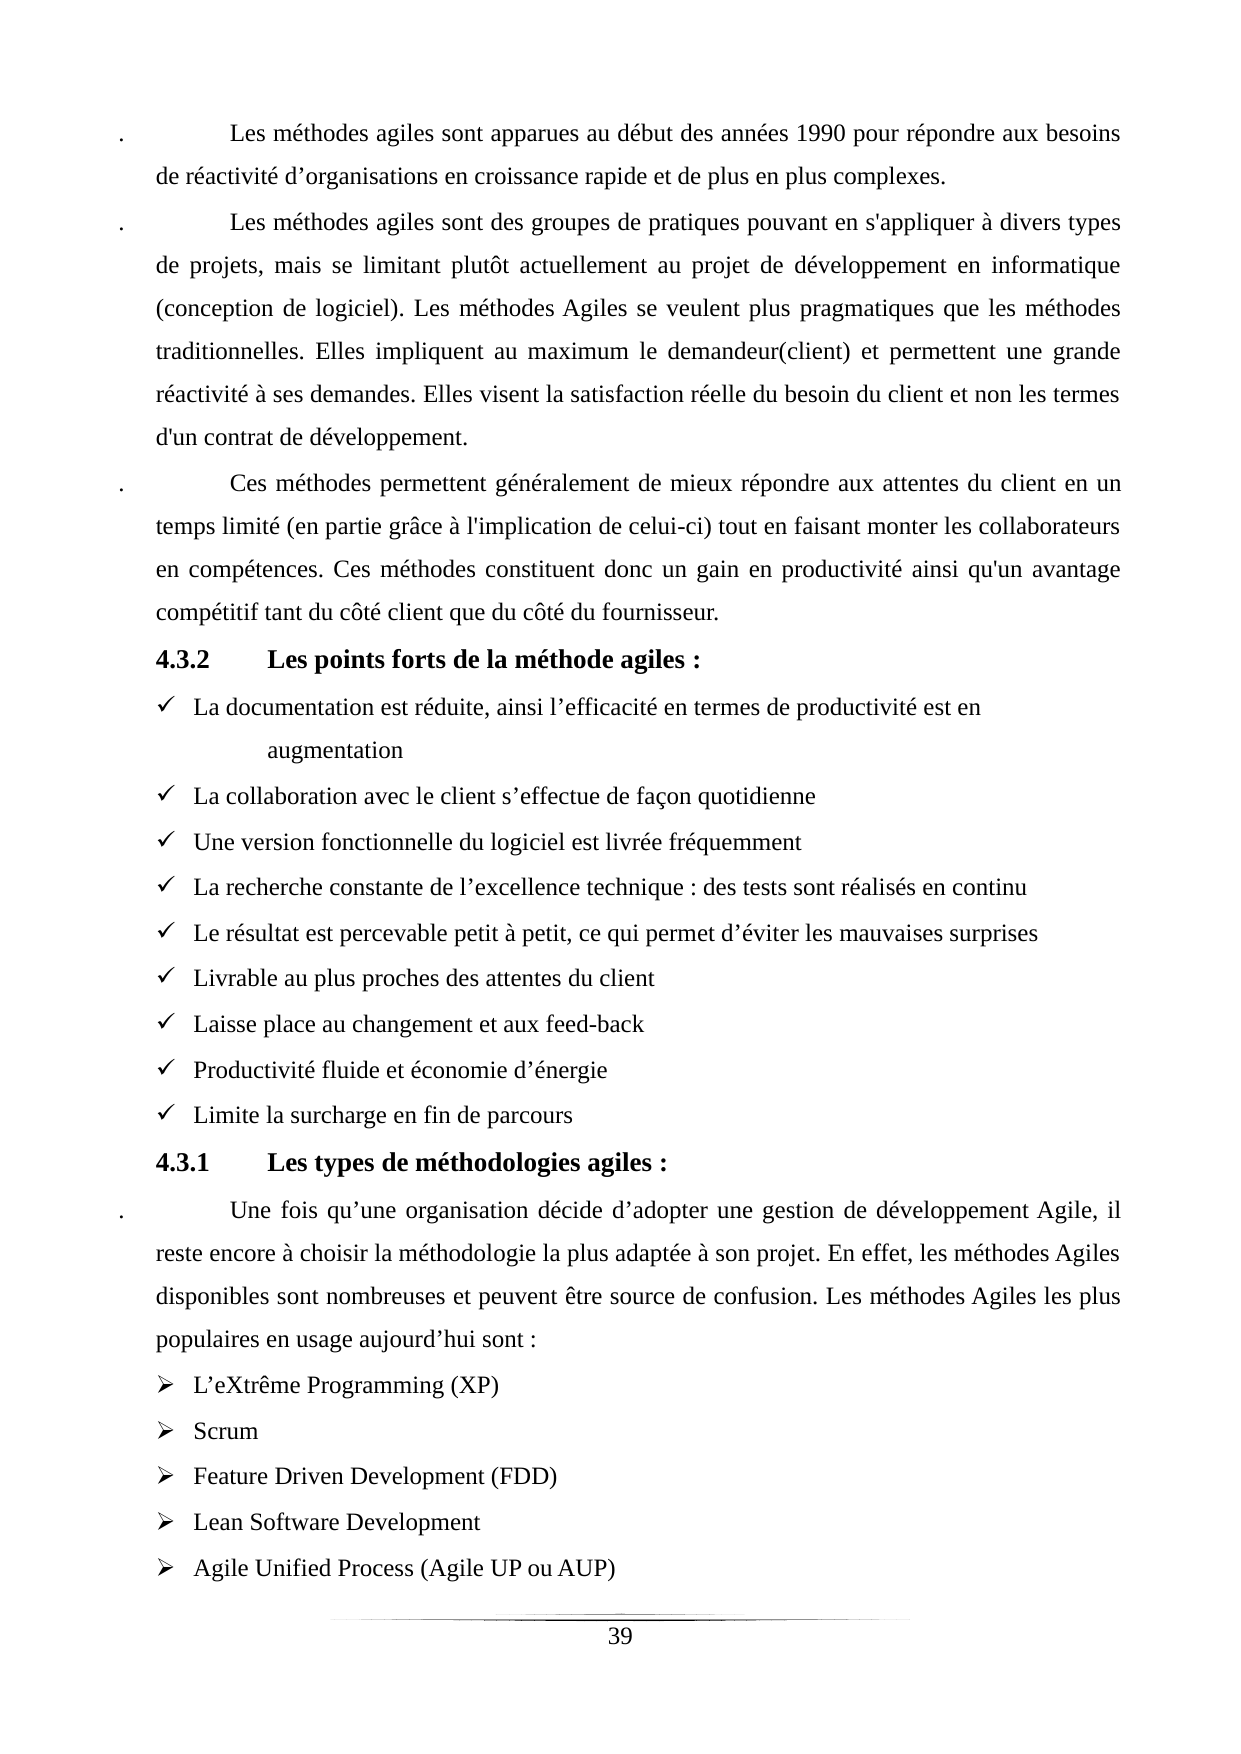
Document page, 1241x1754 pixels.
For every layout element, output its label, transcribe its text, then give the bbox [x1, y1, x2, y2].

list Productivité fluide et économie d’énergie [156, 1055, 1122, 1083]
list Agile Unified Process (Agile UP ou AUP) [156, 1553, 1122, 1581]
list Le résultat est percevable petit à petit, ce qui permet d’éviter les mauvaises surprises [156, 918, 1122, 947]
subtitle Ces méthodes permettent généralement de mieux répondre aux attentes du client en un temps limité (en partie grâce à l'implication de celui-ci) tout en faisant monter les collaborateurs en compétences. Ces méthodes constituent donc un gain en productivité ainsi qu'un avantage compétitif tant du côté client que du côté du fournisseur. [118, 468, 1122, 626]
list Limite la surcharge en fin de parcours [156, 1100, 1122, 1129]
subtitle Les méthodes agiles sont apparues au début des années 1990 pour répondre aux besoins de réactivité d’organisations en croissance rapide et de plus en plus complexes. [118, 118, 1122, 190]
subtitle Les méthodes agiles sont des groupes de pratiques pouvant en s'appliquer à divers types de projets, mais se limitant plutôt actuellement au projet de développement en informatique (conception de logiciel). Les méthodes Agiles se veulent plus pragmatiques que les méthodes traditionnelles. Elles impliquent au maximum le demandeur(client) et permettent une grande réactivité à ses demandes. Elles visent la satisfaction réelle du besoin du client et non les termes d'un contrat de développement. [118, 207, 1122, 451]
list Les types de méthodologies agiles : [156, 1146, 1122, 1177]
list Une version fonctionnelle du logiciel est livrée fréquemment [156, 827, 1122, 855]
list Scrum [156, 1416, 1122, 1444]
list La recherche constante de l’excellence technique : des tests sont réalisés en continu [156, 872, 1122, 901]
picture [171, 1613, 1069, 1622]
list Lean Software Development [156, 1507, 1122, 1536]
list Livrable au plus proches des attentes du client [156, 963, 1122, 992]
list Feature Driven Development (FDD) [156, 1461, 1122, 1490]
list Laisse place au changement et aux feed-back [156, 1009, 1122, 1038]
subtitle Une fois qu’une organisation décide d’adopter une gestion de développement Agile, il reste encore à choisir la méthodologie la plus adaptée à son projet. En effet, les méthodes Agiles disponibles sont nombreuses et peuvent être source de confusion. Les méthodes Agiles les plus populaires en usage aujourd’hui sont : [118, 1195, 1122, 1353]
list Les points forts de la méthode agiles : [156, 643, 1122, 674]
list L’eXtrême Programming (XP) [156, 1370, 1122, 1399]
list La documentation est réduite, ainsi l’efficacité en termes de productivité est en augmentation [156, 692, 1122, 764]
list La collaboration avec le client s’effectue de façon quotidienne [156, 781, 1122, 810]
